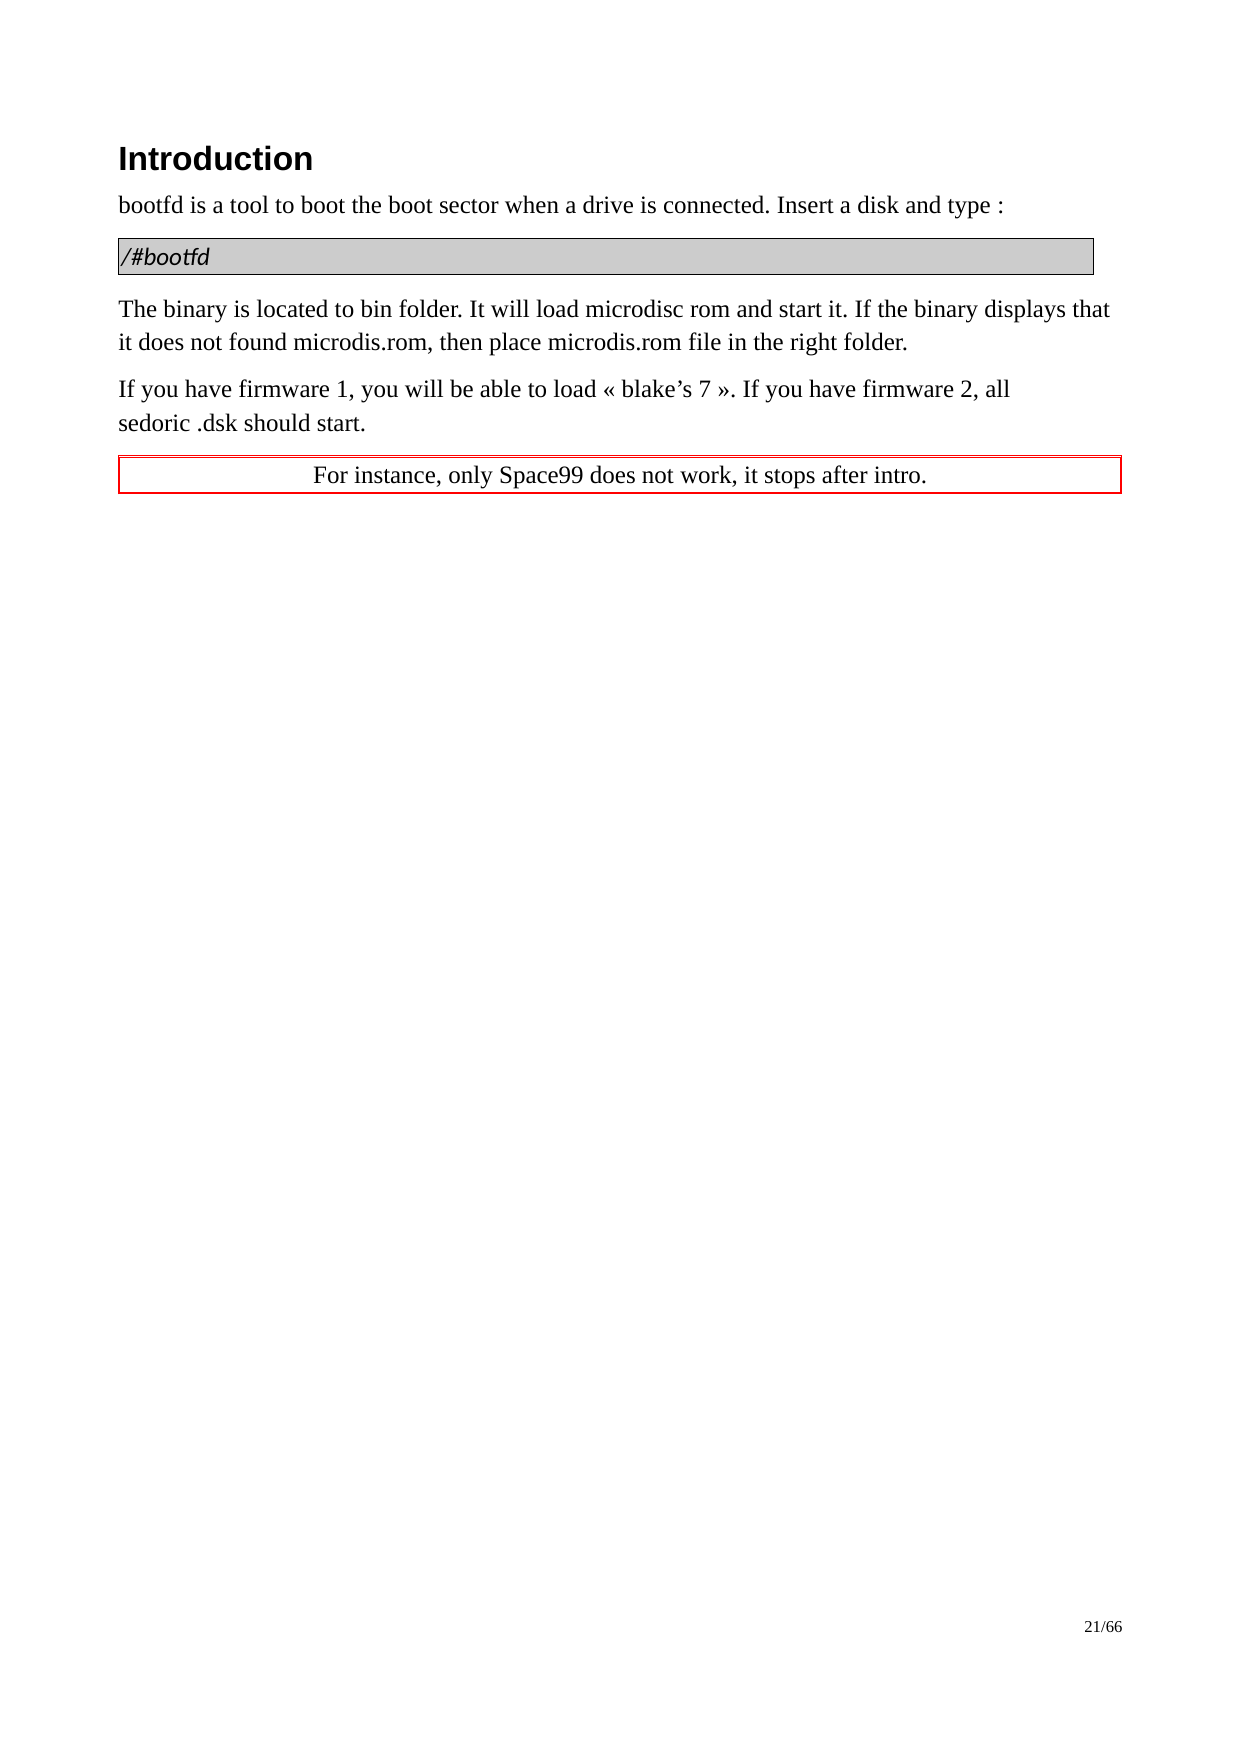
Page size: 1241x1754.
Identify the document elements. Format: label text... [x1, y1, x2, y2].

text The binary is located to bin folder. It will load microdisc rom and start it. If the binary displays that it does not found microdis.rom, then place microdis.rom file in the right folder. [118, 294, 1122, 356]
text /#bootfd [119, 239, 1093, 274]
text If you have firmware 1, you will be able to load « blake’s 7 ». If you have firmware 2, all sedoric .dsk should start. [118, 374, 1122, 436]
text For instance, only Space99 does not work, it stops after intro. [120, 458, 1120, 492]
subtitle Introduction [118, 139, 1122, 178]
text bootfd is a tool to boot the boot sector when a drive is connected. Insert a disk and type : [118, 190, 1122, 219]
